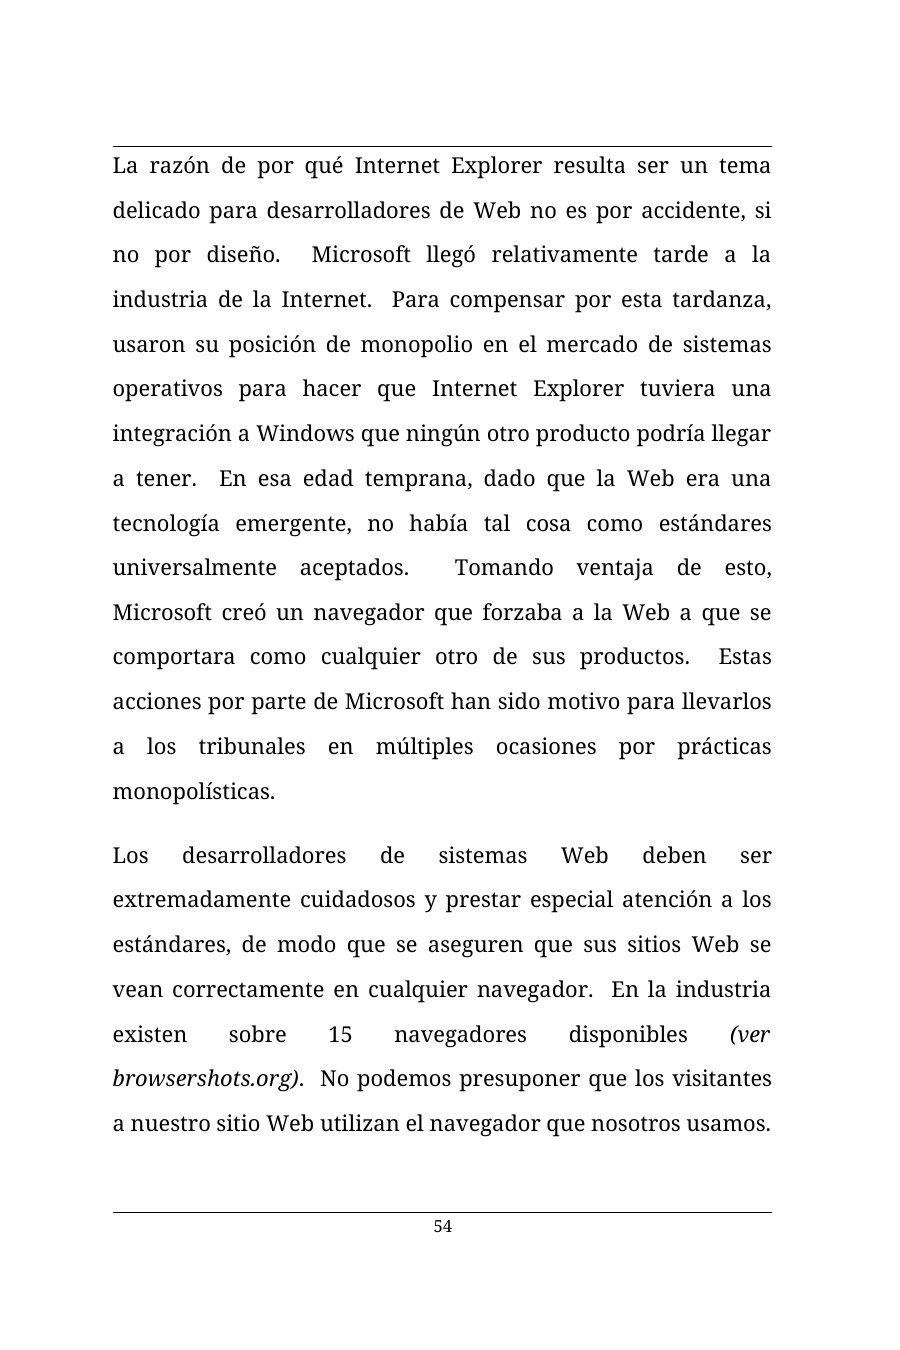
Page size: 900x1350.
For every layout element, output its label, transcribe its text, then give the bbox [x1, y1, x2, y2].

text Los desarrolladores de sistemas Web deben ser extremadamente cuidadosos y prestar especial atención a los estándares, de modo que se aseguren que sus sitios Web se vean correctamente en cualquier navegador. En la industria existen sobre 15 navegadores disponibles (ver browsershots.org). No podemos presuponer que los visitantes a nuestro sitio Web utilizan el navegador que nosotros usamos. [112, 840, 772, 1138]
text La razón de por qué Internet Explorer resulta ser un tema delicado para desarrolladores de Web no es por accidente, si no por diseño. Microsoft llegó relativamente tarde a la industria de la Internet. Para compensar por esta tardanza, usaron su posición de monopolio en el mercado de sistemas operativos para hacer que Internet Explorer tuviera una integración a Windows que ningún otro producto podría llegar a tener. En esa edad temprana, dado que la Web era una tecnología emergente, no había tal cosa como estándares universalmente aceptados. Tomando ventaja de esto, Microsoft creó un navegador que forzaba a la Web a que se comportara como cualquier otro de sus productos. Estas acciones por parte de Microsoft han sido motivo para llevarlos a los tribunales en múltiples ocasiones por prácticas monopolísticas. [112, 150, 772, 805]
